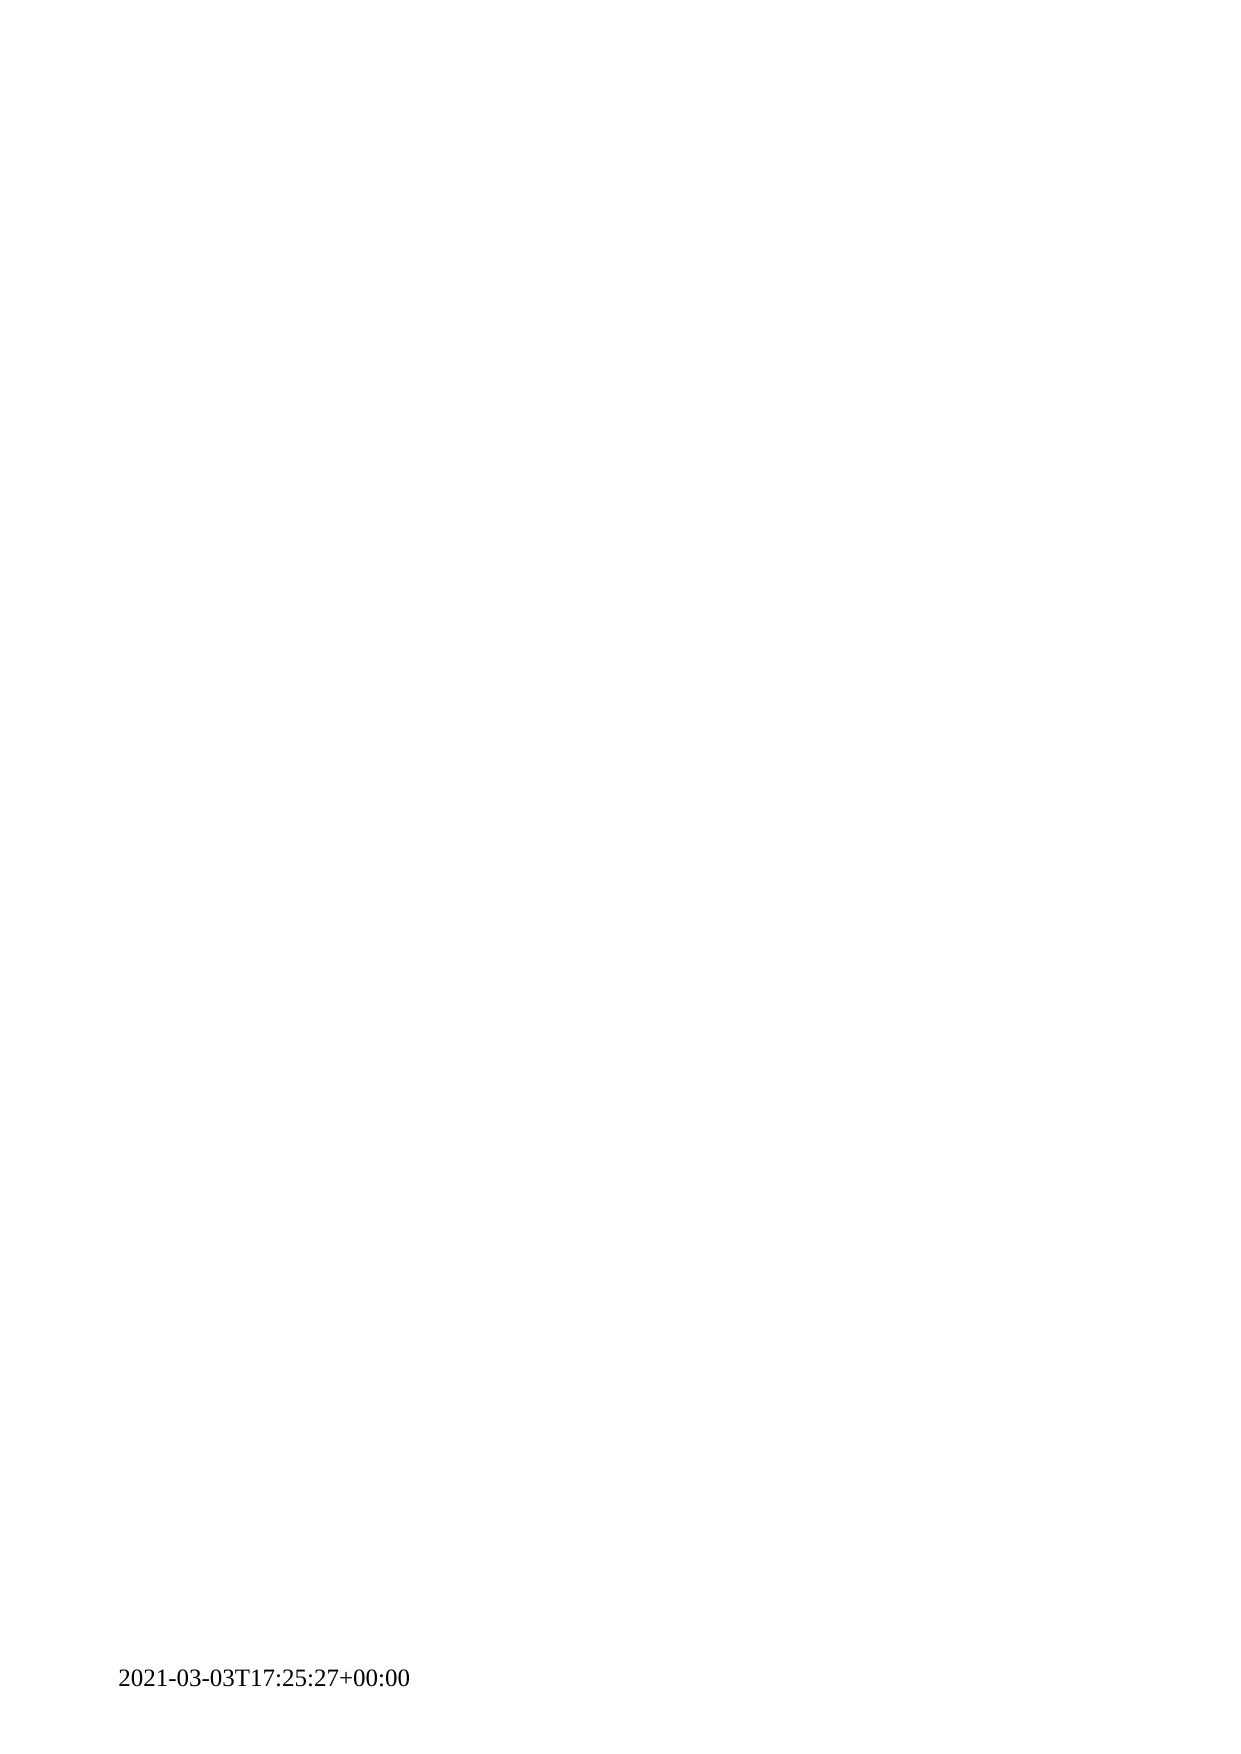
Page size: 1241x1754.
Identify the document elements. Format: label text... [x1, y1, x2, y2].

text 2021-03-03T17:25:27+00:00 [118, 1630, 1181, 1692]
